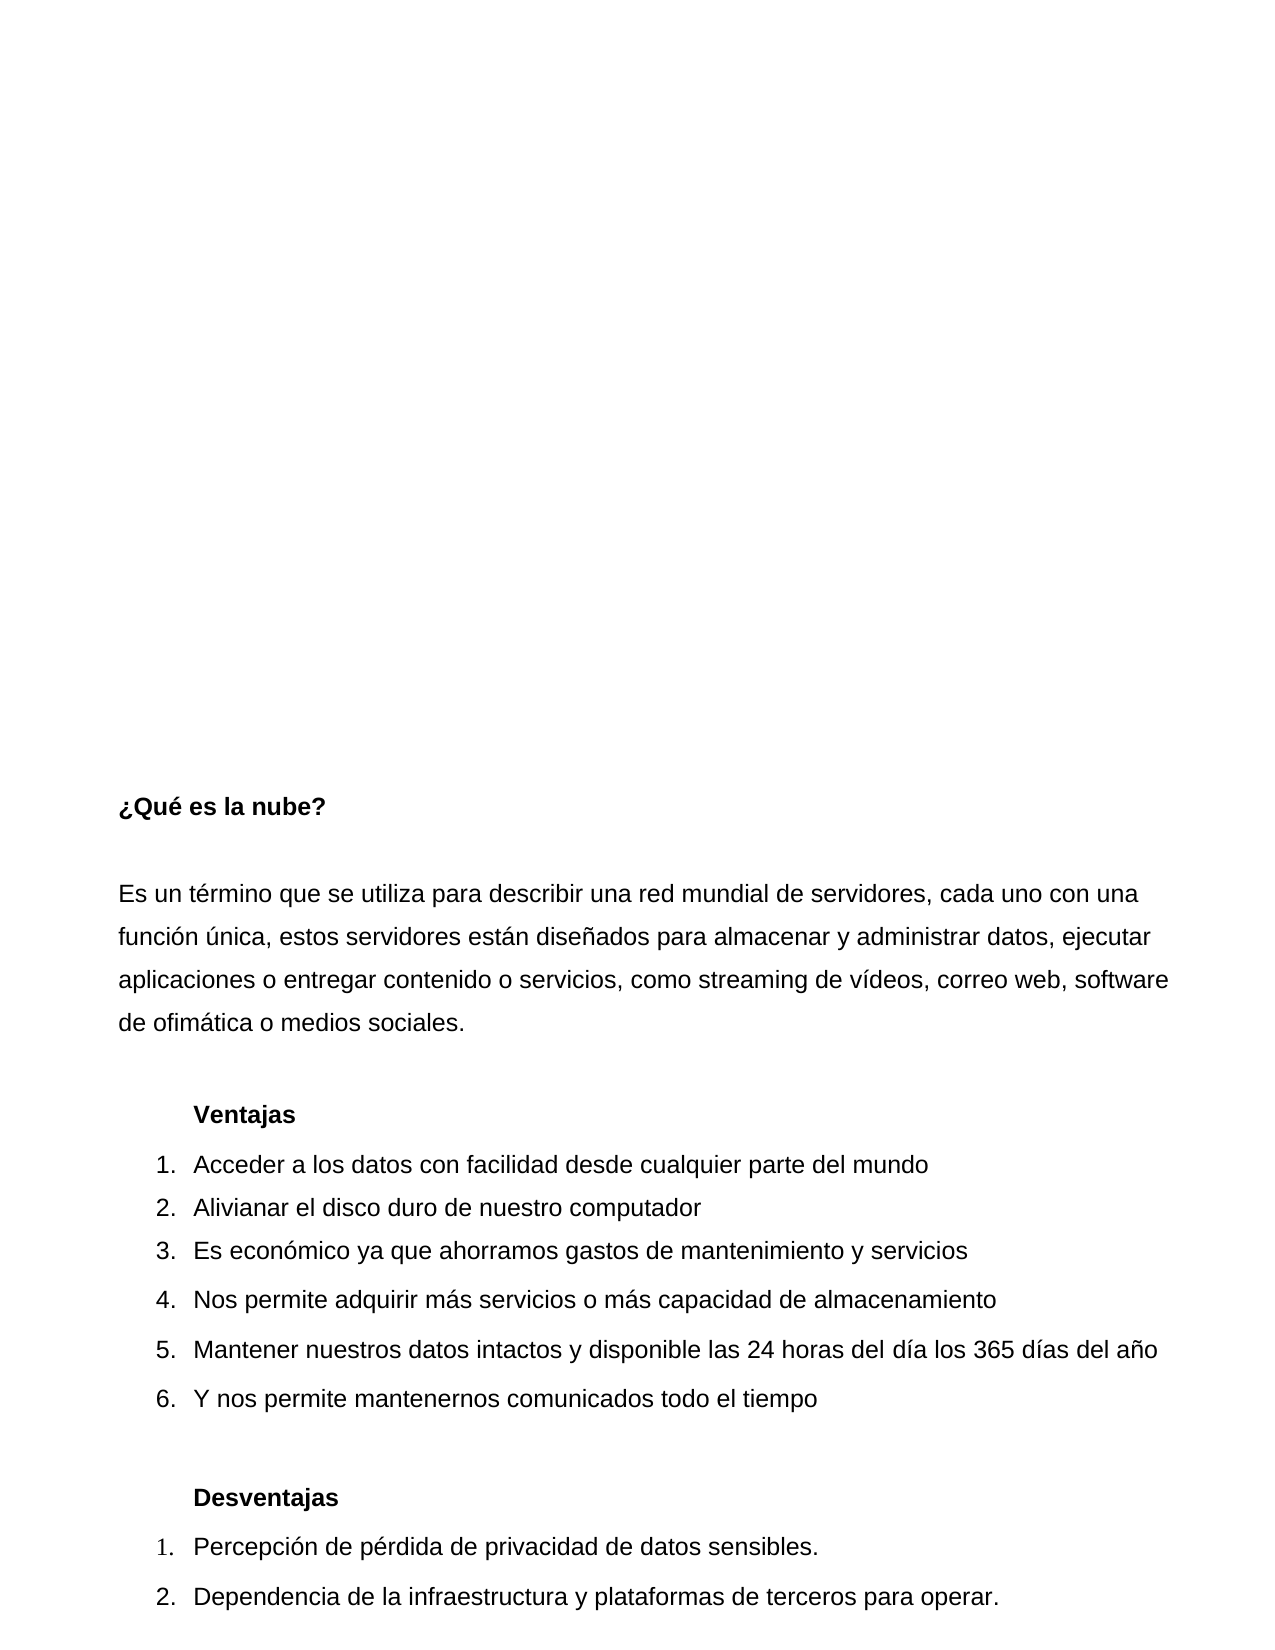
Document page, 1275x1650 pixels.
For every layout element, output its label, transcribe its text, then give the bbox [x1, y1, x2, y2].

text ¿Qué es la nube? [118, 792, 1205, 821]
text Ventajas [193, 1100, 1205, 1129]
text Es un término que se utiliza para describir una red mundial de servidores, cada uno con una función única, estos servidores están diseñados para almacenar y administrar datos, ejecutar aplicaciones o entregar contenido o servicios, como streaming de vídeos, correo web, software de ofimática o medios sociales. [118, 878, 1205, 1037]
text Desventajas [193, 1483, 1205, 1512]
list Mantener nuestros datos intactos y disponible las 24 horas del día los 365 días del año [156, 1335, 1205, 1363]
list Y nos permite mantenernos comunicados todo el tiempo [156, 1384, 1205, 1413]
list Percepción de pérdida de privacidad de datos sensibles. [156, 1532, 1205, 1561]
list Alivianar el disco duro de nuestro computador [156, 1193, 1205, 1222]
list Nos permite adquirir más servicios o más capacidad de almacenamiento [156, 1285, 1205, 1314]
list Dependencia de la infraestructura y plataformas de terceros para operar. [156, 1582, 1205, 1611]
list Acceder a los datos con facilidad desde cualquier parte del mundo [156, 1150, 1205, 1178]
list Es económico ya que ahorramos gastos de mantenimiento y servicios [156, 1236, 1205, 1265]
